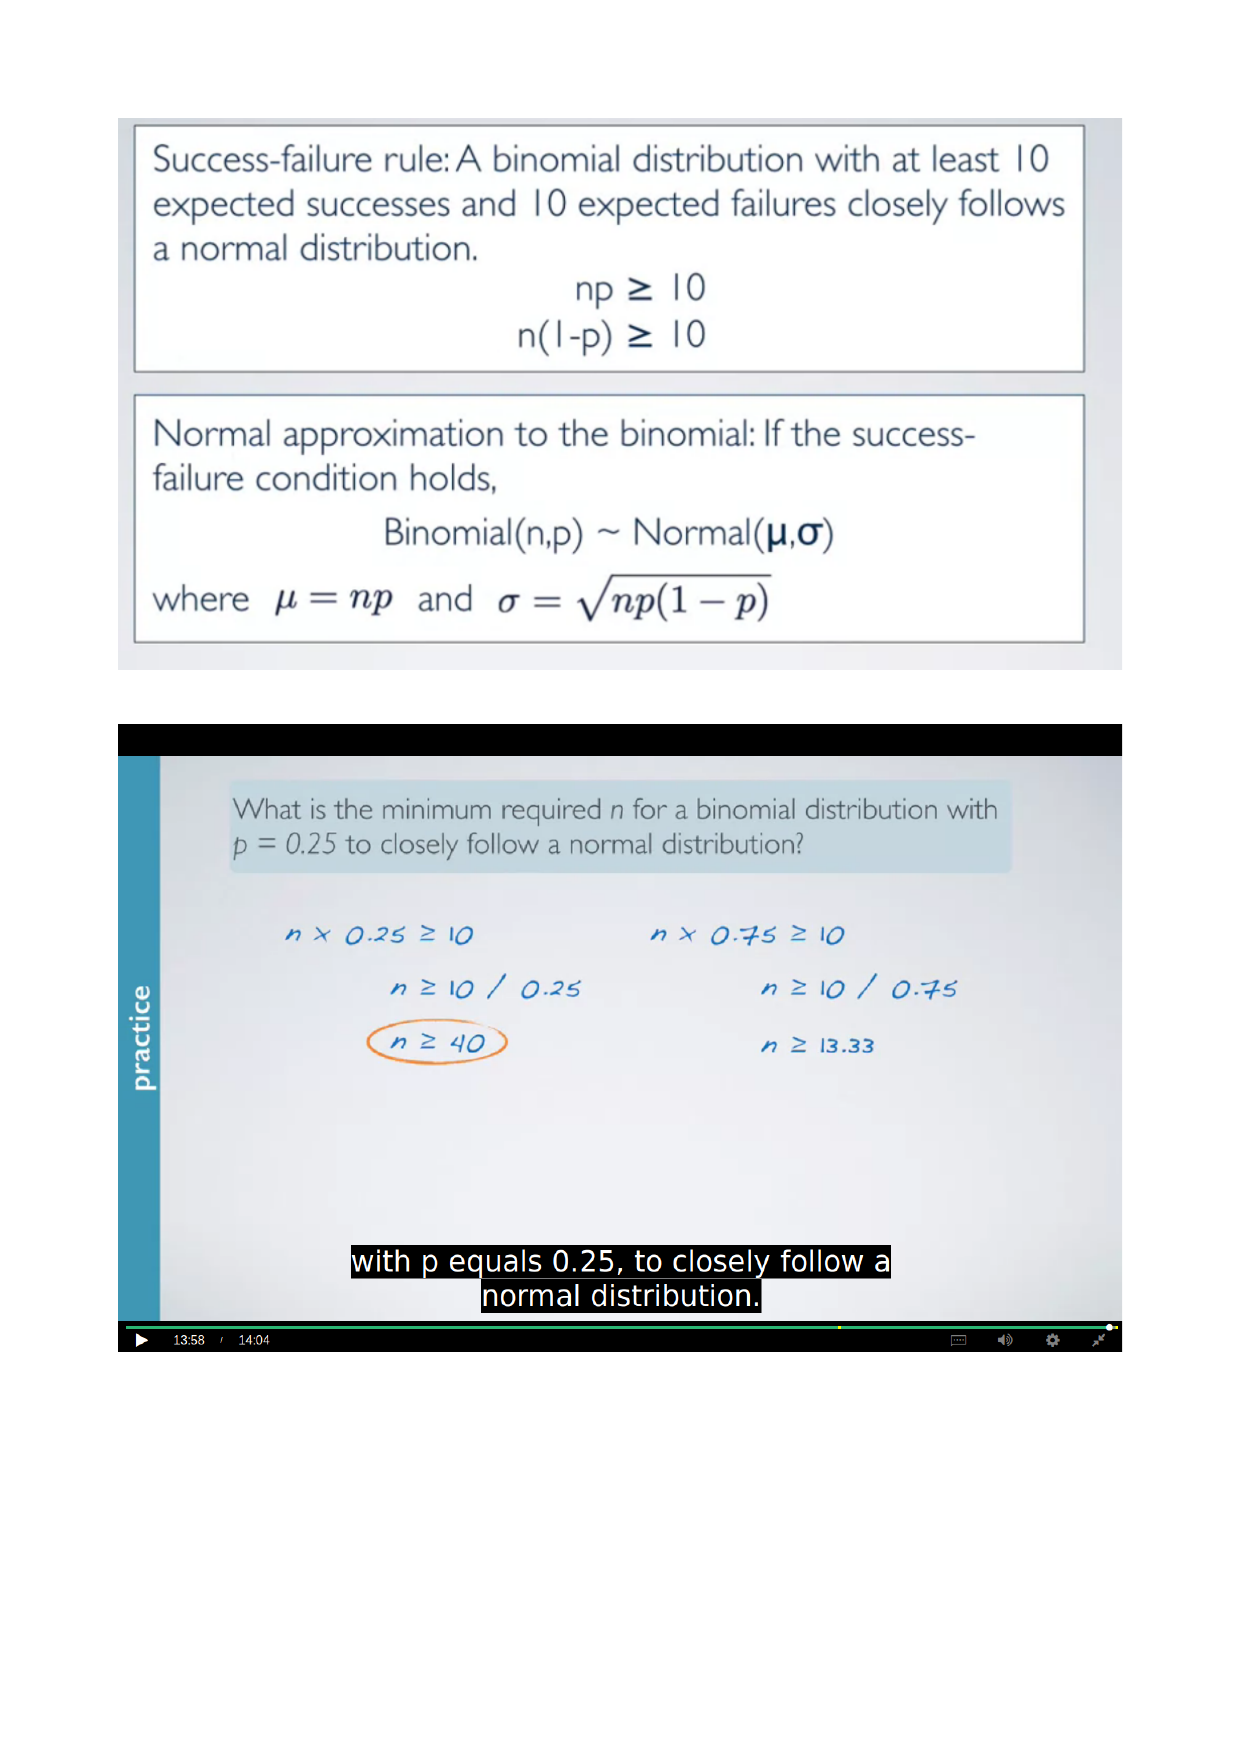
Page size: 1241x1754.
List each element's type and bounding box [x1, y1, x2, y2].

picture [118, 724, 1123, 1352]
picture [118, 118, 1123, 670]
